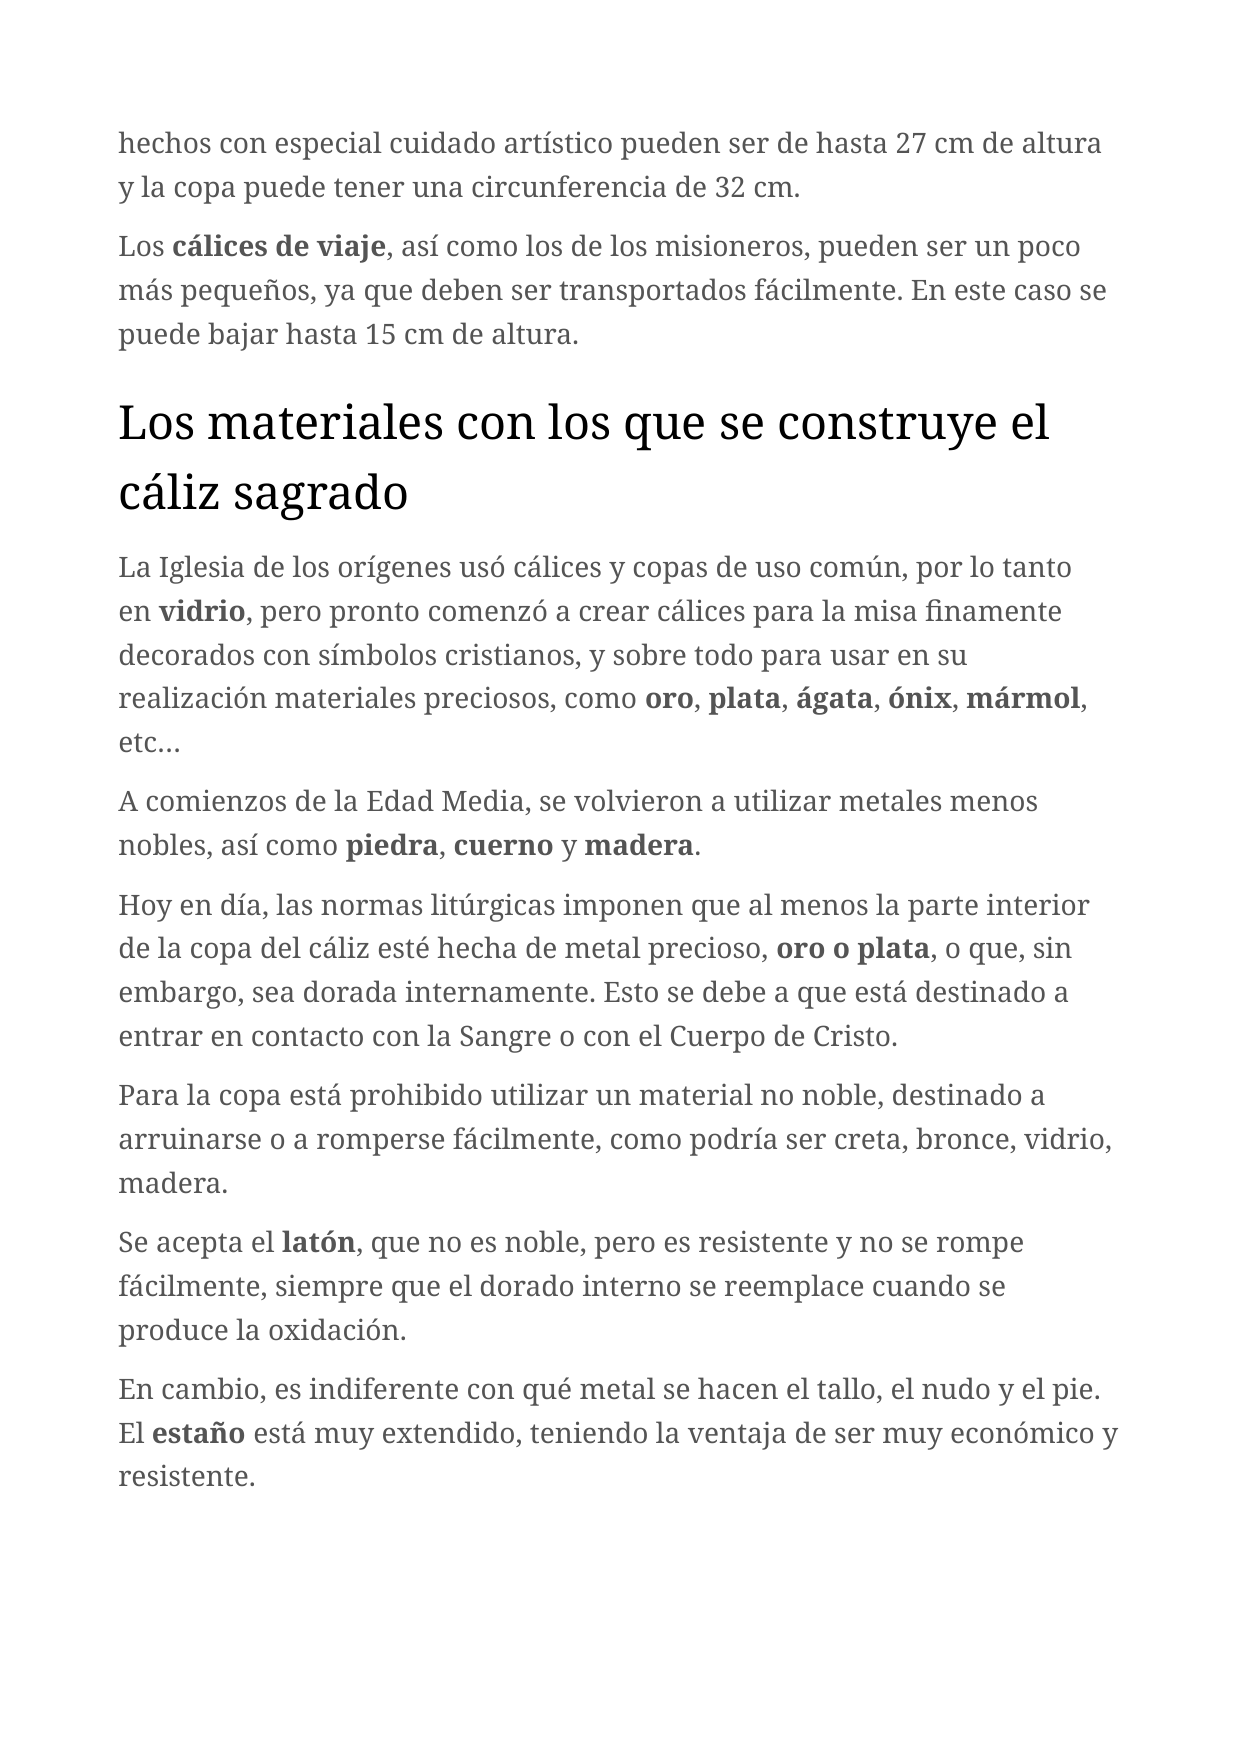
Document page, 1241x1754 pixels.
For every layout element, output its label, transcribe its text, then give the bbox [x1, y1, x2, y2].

text hechos con especial cuidado artístico pueden ser de hasta 27 cm de altura y la copa puede tener una circunferencia de 32 cm. [118, 118, 1122, 206]
text En cambio, es indiferente con qué metal se hacen el tallo, el nudo y el pie. El estaño está muy extendido, teniendo la ventaja de ser muy económico y resistente. [118, 1364, 1122, 1495]
text Hoy en día, las normas litúrgicas imponen que al menos la parte interior de la copa del cáliz esté hecha de metal precioso, oro o plata, o que, sin embargo, sea dorada internamente. Esto se debe a que está destinado a entrar en contacto con la Sangre o con el Cuerpo de Cristo. [118, 879, 1122, 1054]
text La Iglesia de los orígenes usó cálices y copas de uso común, por lo tanto en vidrio, pero pronto comenzó a crear cálices para la misa finamente decorados con símbolos cristianos, y sobre todo para usar en su realización materiales preciosos, como oro, plata, ágata, ónix, mármol, etc… [118, 542, 1122, 761]
text A comienzos de la Edad Media, se volvieron a utilizar metales menos nobles, así como piedra, cuerno y madera. [118, 776, 1122, 864]
text Se acepta el latón, que no es noble, pero es resistente y no se rompe fácilmente, siempre que el dorado interno se reemplace cuando se produce la oxidación. [118, 1217, 1122, 1348]
text Para la copa está prohibido utilizar un material no noble, destinado a arruinarse o a romperse fácilmente, como podría ser creta, bronce, vidrio, madera. [118, 1070, 1122, 1201]
subtitle Los materiales con los que se construye el cáliz sagrado [118, 389, 1122, 523]
text Los cálices de viaje, así como los de los misioneros, pueden ser un poco más pequeños, ya que deben ser transportados fácilmente. En este caso se puede bajar hasta 15 cm de altura. [118, 221, 1122, 352]
